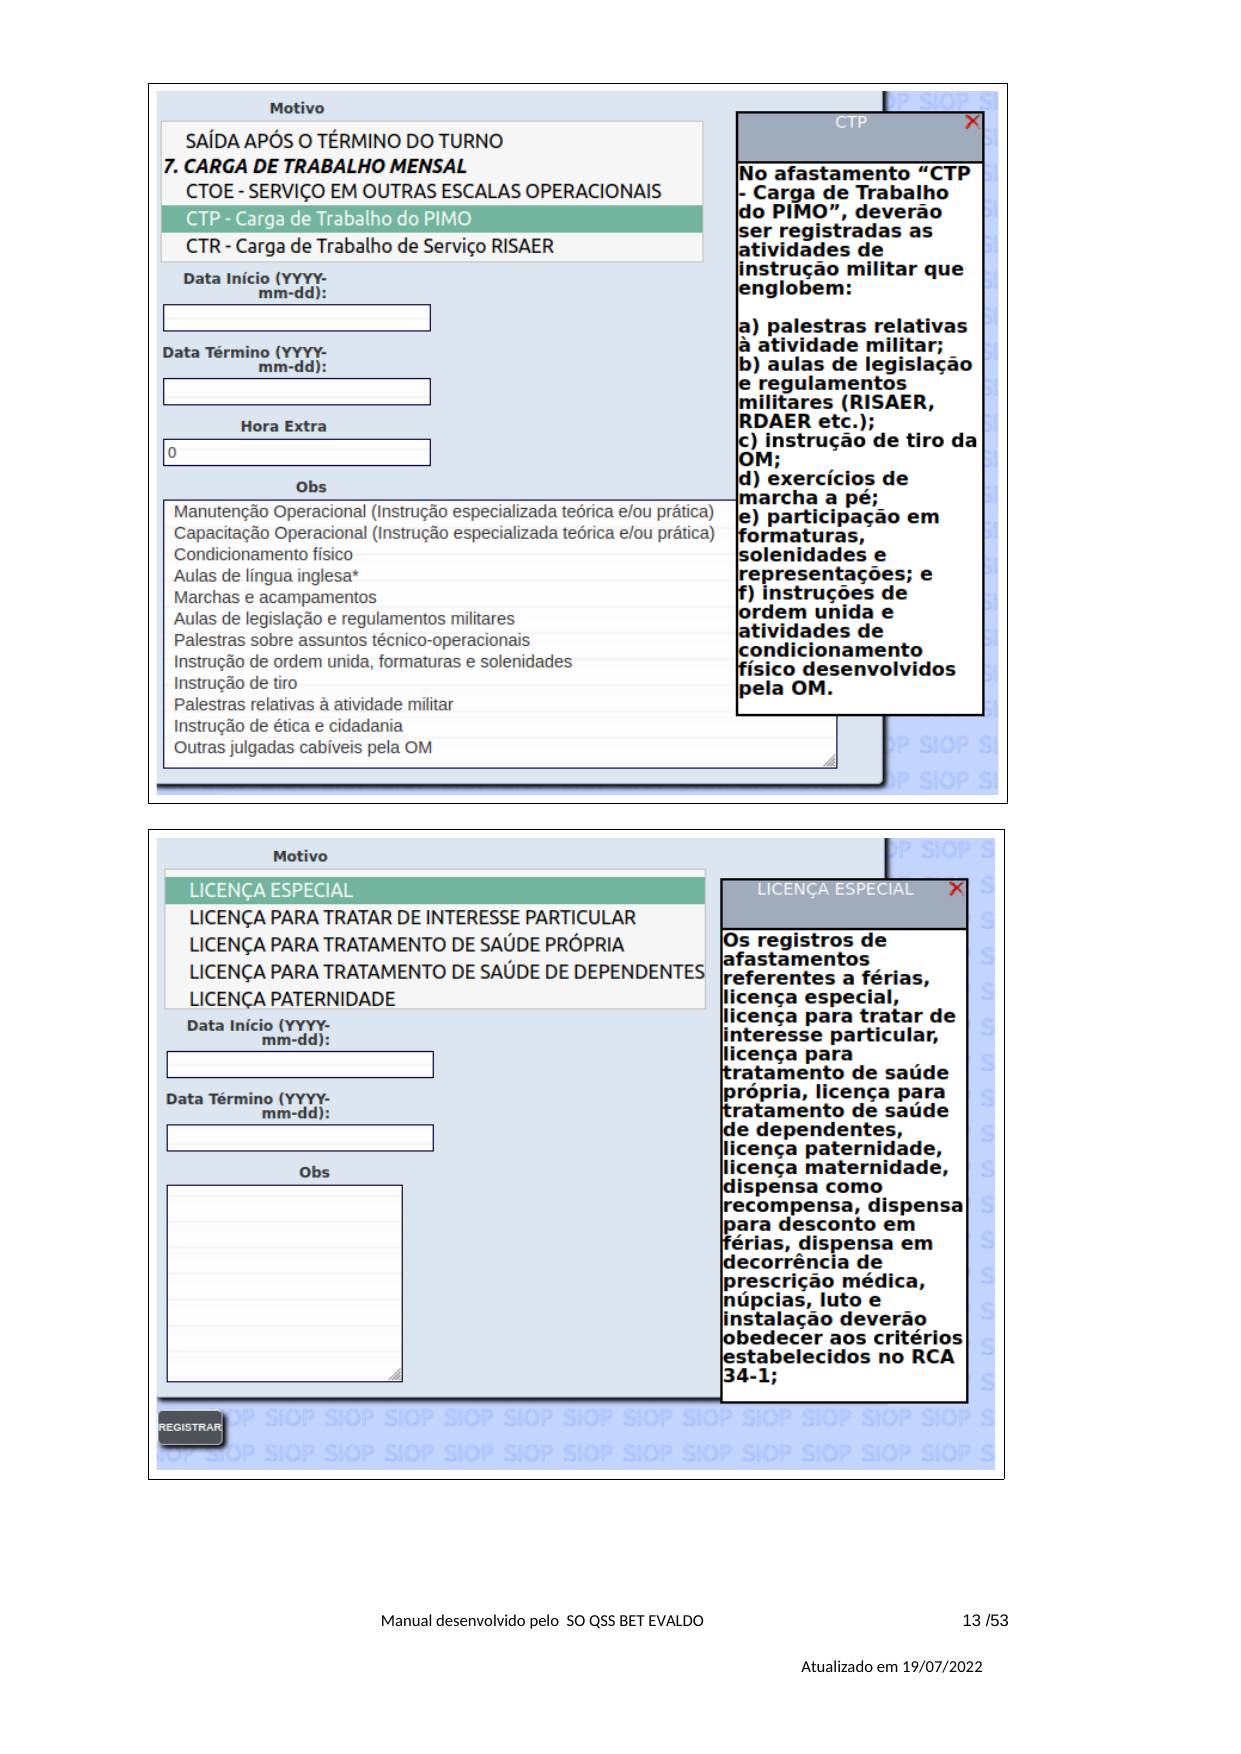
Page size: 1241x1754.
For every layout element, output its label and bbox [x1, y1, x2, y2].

picture [156, 838, 995, 1470]
picture [156, 91, 999, 795]
